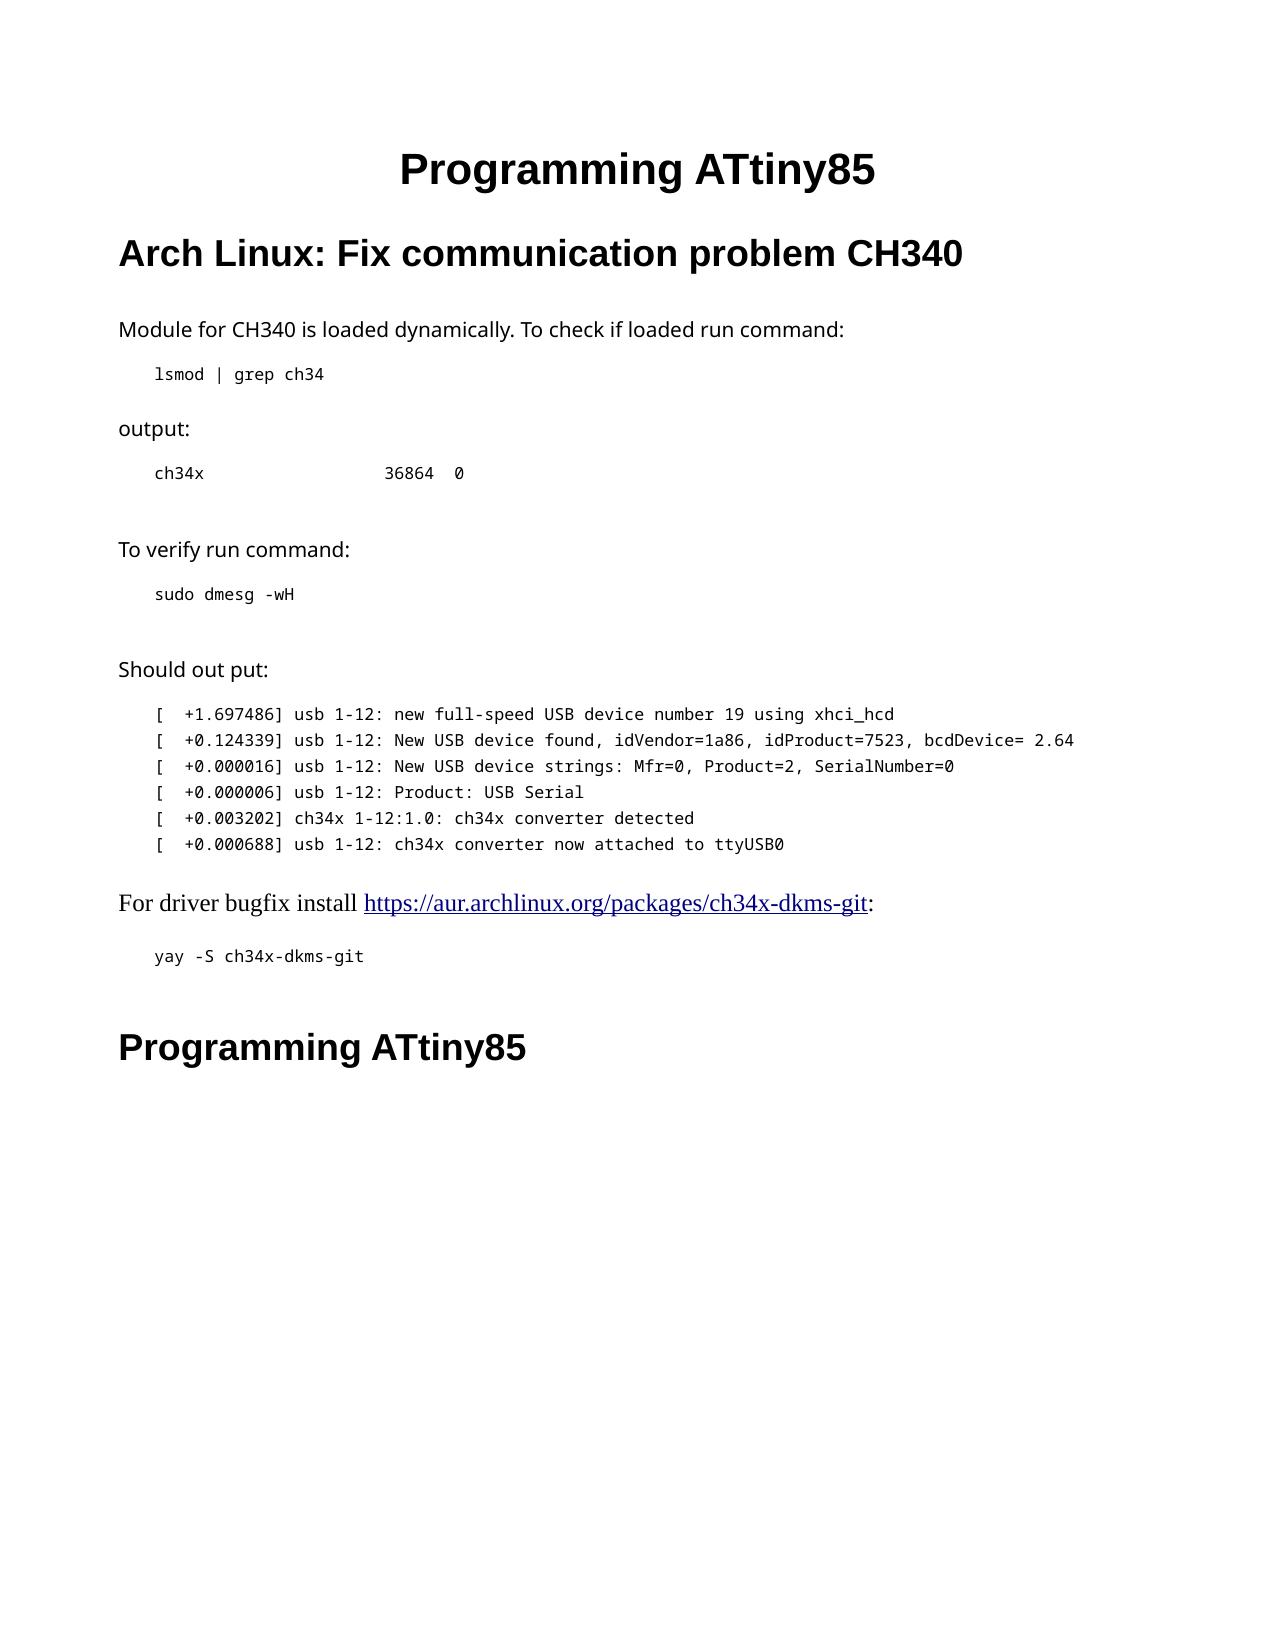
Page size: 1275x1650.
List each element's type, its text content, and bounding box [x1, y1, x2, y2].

text [ +1.697486] usb 1-12: new full-speed USB device number 19 using xhci_hcd [154, 703, 1157, 725]
text To verify run command: [118, 535, 1157, 563]
text [ +0.000016] usb 1-12: New USB device strings: Mfr=0, Product=2, SerialNumber=0 [154, 755, 1157, 777]
text sudo dmesg -wH [154, 582, 1157, 605]
text Module for CH340 is loaded dynamically. To check if loaded run command: [118, 315, 1157, 344]
text [ +0.000006] usb 1-12: Product: USB Serial [154, 781, 1157, 803]
text For driver bugfix install https://aur.archlinux.org/packages/ch34x-dkms-git: [118, 888, 1157, 916]
text [ +0.124339] usb 1-12: New USB device found, idVendor=1a86, idProduct=7523, bcdDevice= 2.64 [154, 729, 1157, 751]
text output: [118, 414, 1157, 443]
text Should out put: [118, 655, 1157, 684]
text lsmod | grep ch34 [154, 362, 1157, 385]
title Programming ATtiny85 [118, 143, 1157, 193]
text ch34x 36864 0 [154, 462, 1157, 484]
subtitle Arch Linux: Fix communication problem CH340 [118, 231, 1157, 274]
text yay -S ch34x-dkms-git [154, 945, 1157, 968]
text [ +0.000688] usb 1-12: ch34x converter now attached to ttyUSB0 [154, 833, 1157, 856]
text [ +0.003202] ch34x 1-12:1.0: ch34x converter detected [154, 807, 1157, 829]
subtitle Programming ATtiny85 [118, 1025, 1157, 1068]
